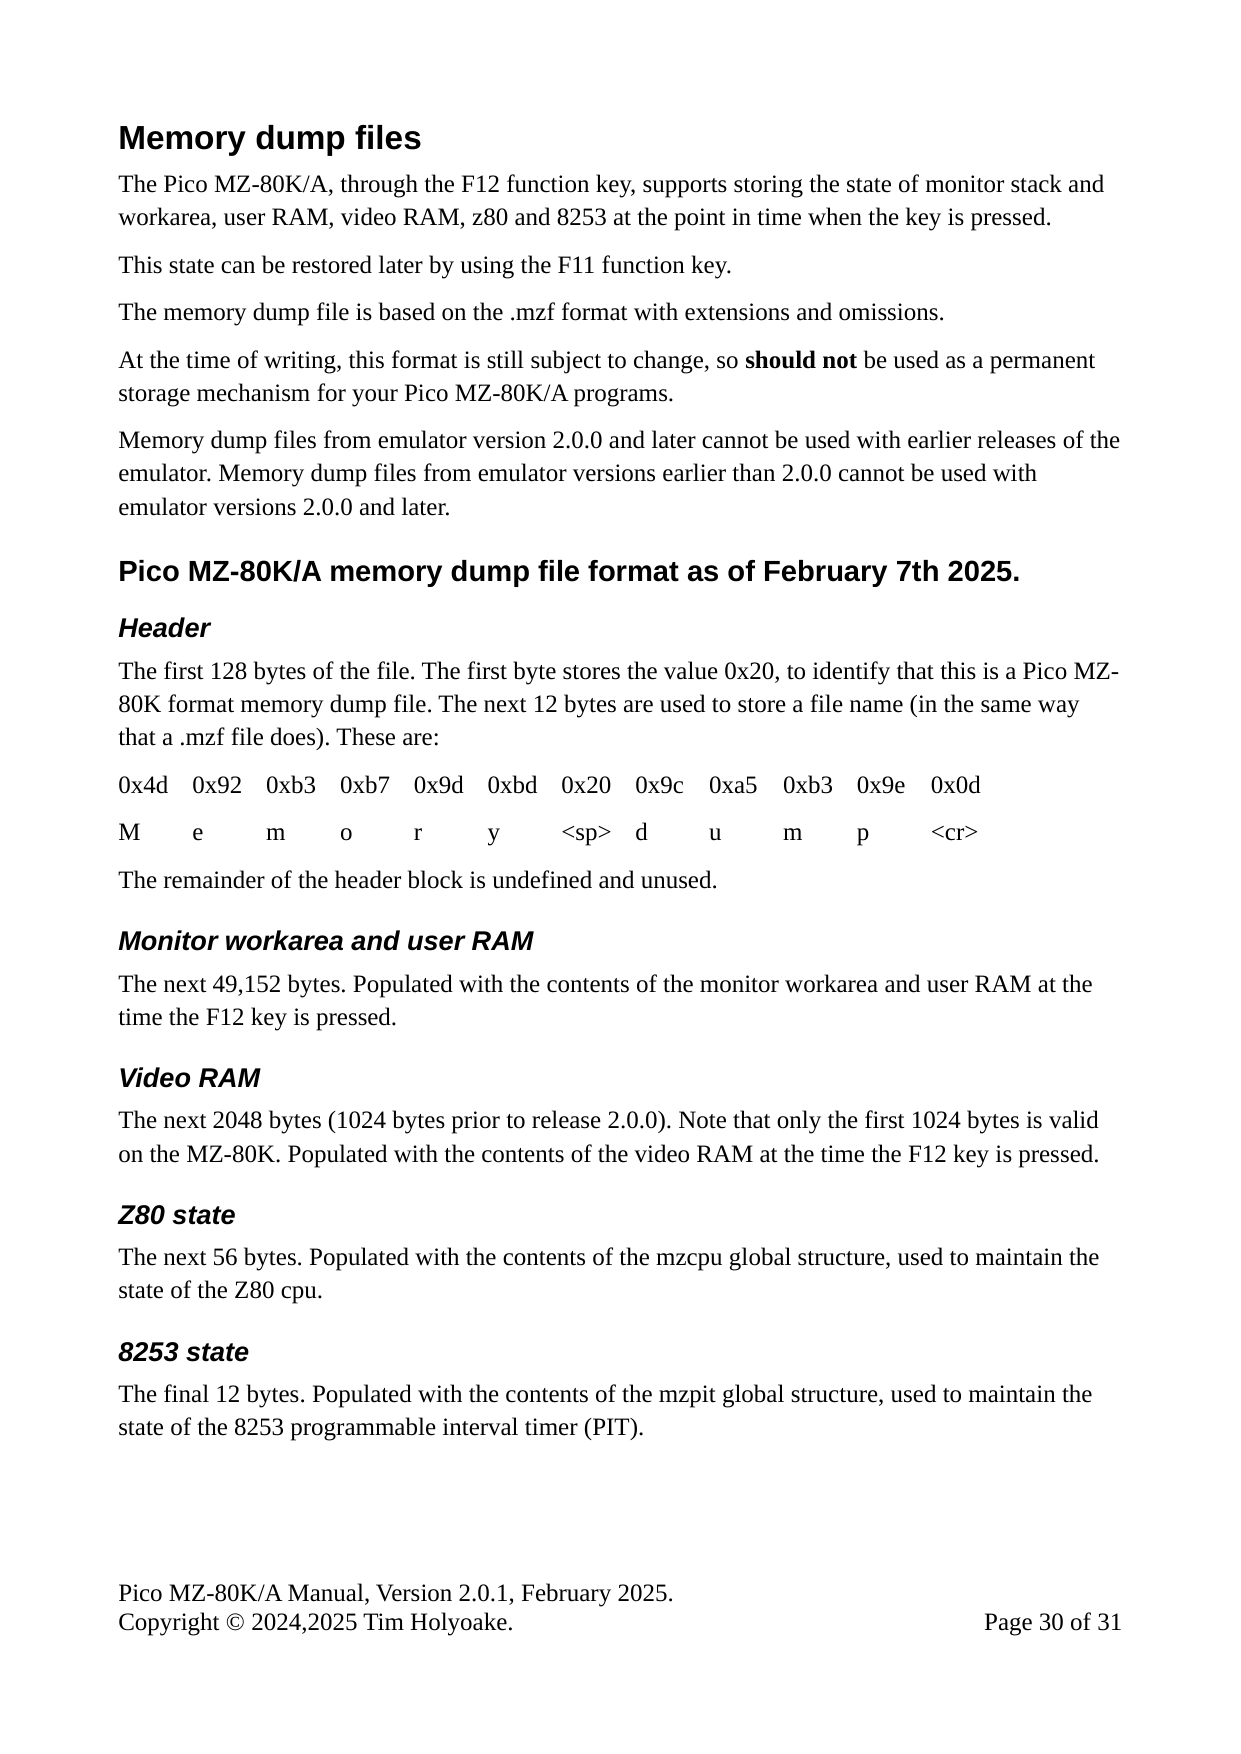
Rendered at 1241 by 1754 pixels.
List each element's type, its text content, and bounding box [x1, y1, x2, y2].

subtitle Video RAM [118, 1062, 1122, 1093]
text Memory dump files from emulator version 2.0.0 and later cannot be used with earlier releases of the emulator. Memory dump files from emulator versions earlier than 2.0.0 cannot be used with emulator versions 2.0.0 and later. [118, 426, 1122, 520]
subtitle Monitor workarea and user RAM [118, 925, 1122, 956]
subtitle Z80 state [118, 1199, 1122, 1230]
subtitle 8253 state [118, 1336, 1122, 1367]
text The first 128 bytes of the file. The first byte stores the value 0x20, to identify that this is a Pico MZ-80K format memory dump file. The next 12 bytes are used to store a file name (in the same way that a .mzf file does). These are: [118, 656, 1122, 751]
subtitle Memory dump files [118, 118, 1122, 157]
text At the time of writing, this format is still subject to change, so should not be used as a permanent storage mechanism for your Pico MZ-80K/A programs. [118, 345, 1122, 407]
subtitle Header [118, 612, 1122, 643]
text This state can be restored later by using the F11 function key. [118, 250, 1122, 278]
text The remainder of the header block is undefined and unused. [118, 865, 1122, 894]
text The next 49,152 bytes. Populated with the contents of the monitor workarea and user RAM at the time the F12 key is pressed. [118, 969, 1122, 1031]
text M e m o r y <sp> d u m p <cr> [118, 817, 1122, 846]
text The Pico MZ-80K/A, through the F12 function key, supports storing the state of monitor stack and workarea, user RAM, video RAM, z80 and 8253 at the point in time when the key is pressed. [118, 169, 1122, 231]
text The memory dump file is based on the .mzf format with extensions and omissions. [118, 297, 1122, 326]
text The next 2048 bytes (1024 bytes prior to release 2.0.0). Note that only the first 1024 bytes is valid on the MZ-80K. Populated with the contents of the video RAM at the time the F12 key is pressed. [118, 1106, 1122, 1167]
text 0x4d 0x92 0xb3 0xb7 0x9d 0xbd 0x20 0x9c 0xa5 0xb3 0x9e 0x0d [118, 770, 1122, 798]
text The next 56 bytes. Populated with the contents of the mzcpu global structure, used to maintain the state of the Z80 cpu. [118, 1242, 1122, 1304]
text The final 12 bytes. Populated with the contents of the mzpit global structure, used to maintain the state of the 8253 programmable interval timer (PIT). [118, 1379, 1122, 1441]
subtitle Pico MZ-80K/A memory dump file format as of February 7th 2025. [118, 554, 1122, 587]
